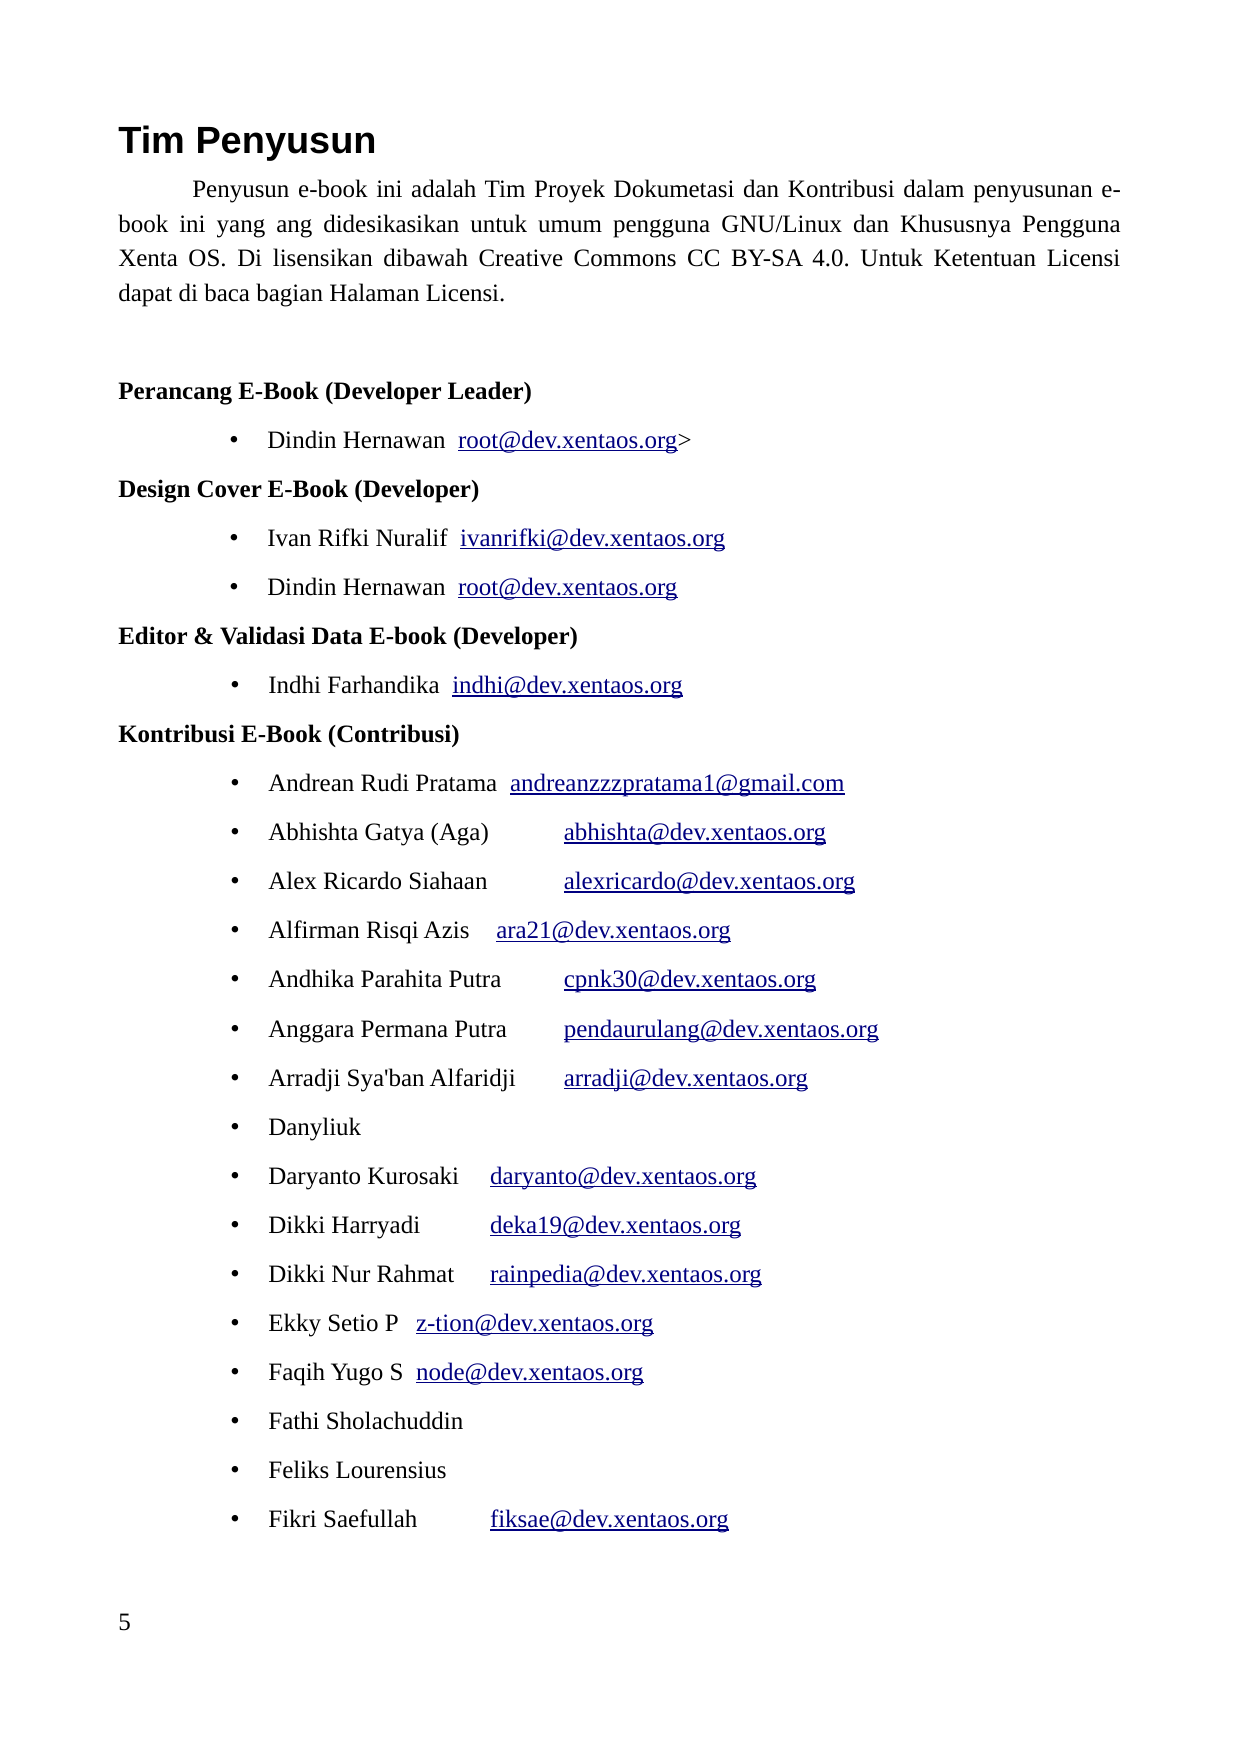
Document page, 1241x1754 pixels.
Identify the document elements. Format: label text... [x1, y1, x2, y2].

list Anggara Permana Putra pendaurulang@dev.xentaos.org [231, 1014, 1122, 1042]
subtitle Tim Penyusun [118, 118, 1122, 162]
text Penyusun e-book ini adalah Tim Proyek Dokumetasi dan Kontribusi dalam penyusunan e-book ini yang ang didesikasikan untuk umum pengguna GNU/Linux dan Khususnya Pengguna Xenta OS. Di lisensikan dibawah Creative Commons CC BY-SA 4.0. Untuk Ketentuan Licensi dapat di baca bagian Halaman Licensi. [118, 174, 1122, 306]
list Ivan Rifki Nuralif ivanrifki@dev.xentaos.org [229, 523, 1122, 552]
list Andrean Rudi Pratama andreanzzzpratama1@gmail.com [231, 768, 1122, 797]
list Fikri Saefullah fiksae@dev.xentaos.org [231, 1504, 1122, 1533]
list Abhishta Gatya (Aga) abhishta@dev.xentaos.org [231, 817, 1122, 846]
text Editor & Validasi Data E-book (Developer) [118, 621, 1122, 650]
list Fathi Sholachuddin [231, 1406, 1122, 1435]
text Perancang E-Book (Developer Leader) [118, 376, 1122, 404]
list Arradji Sya'ban Alfaridji arradji@dev.xentaos.org [231, 1063, 1122, 1091]
list Danyliuk [231, 1112, 1122, 1141]
list Faqih Yugo S node@dev.xentaos.org [231, 1357, 1122, 1386]
list Andhika Parahita Putra cpnk30@dev.xentaos.org [231, 964, 1122, 993]
list Dindin Hernawan root@dev.xentaos.org> [229, 425, 1122, 454]
list Alex Ricardo Siahaan alexricardo@dev.xentaos.org [231, 866, 1122, 895]
list Dikki Nur Rahmat rainpedia@dev.xentaos.org [231, 1259, 1122, 1288]
list Dindin Hernawan root@dev.xentaos.org [229, 572, 1122, 601]
text Kontribusi E-Book (Contribusi) [118, 719, 1122, 748]
list Daryanto Kurosaki daryanto@dev.xentaos.org [231, 1161, 1122, 1189]
list Feliks Lourensius [231, 1455, 1122, 1484]
list Alfirman Risqi Azis ara21@dev.xentaos.org [231, 916, 1122, 944]
list Indhi Farhandika indhi@dev.xentaos.org [231, 670, 1122, 699]
text Design Cover E-Book (Developer) [118, 474, 1122, 503]
list Ekky Setio P z-tion@dev.xentaos.org [231, 1308, 1122, 1337]
list Dikki Harryadi deka19@dev.xentaos.org [231, 1210, 1122, 1239]
